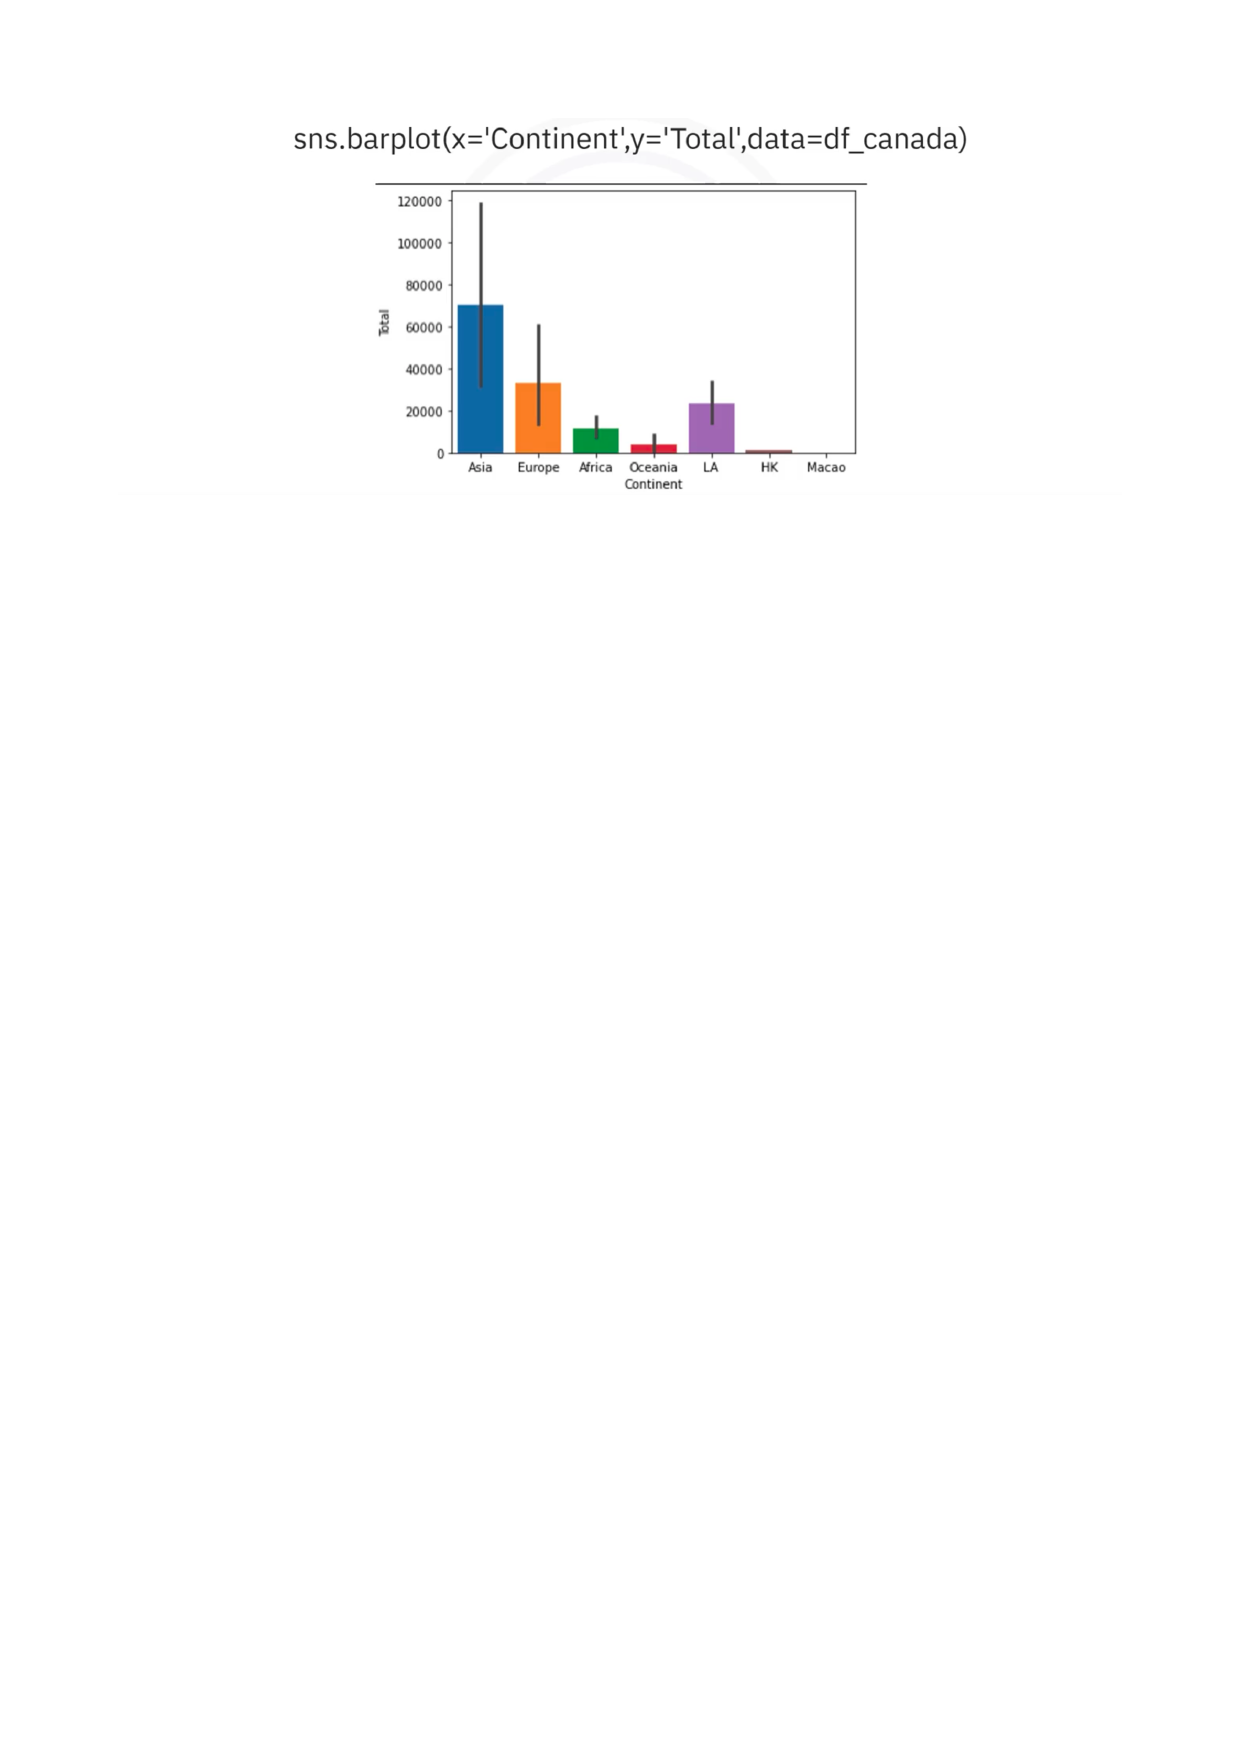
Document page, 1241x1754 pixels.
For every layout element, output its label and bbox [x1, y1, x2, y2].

picture [118, 118, 1123, 495]
